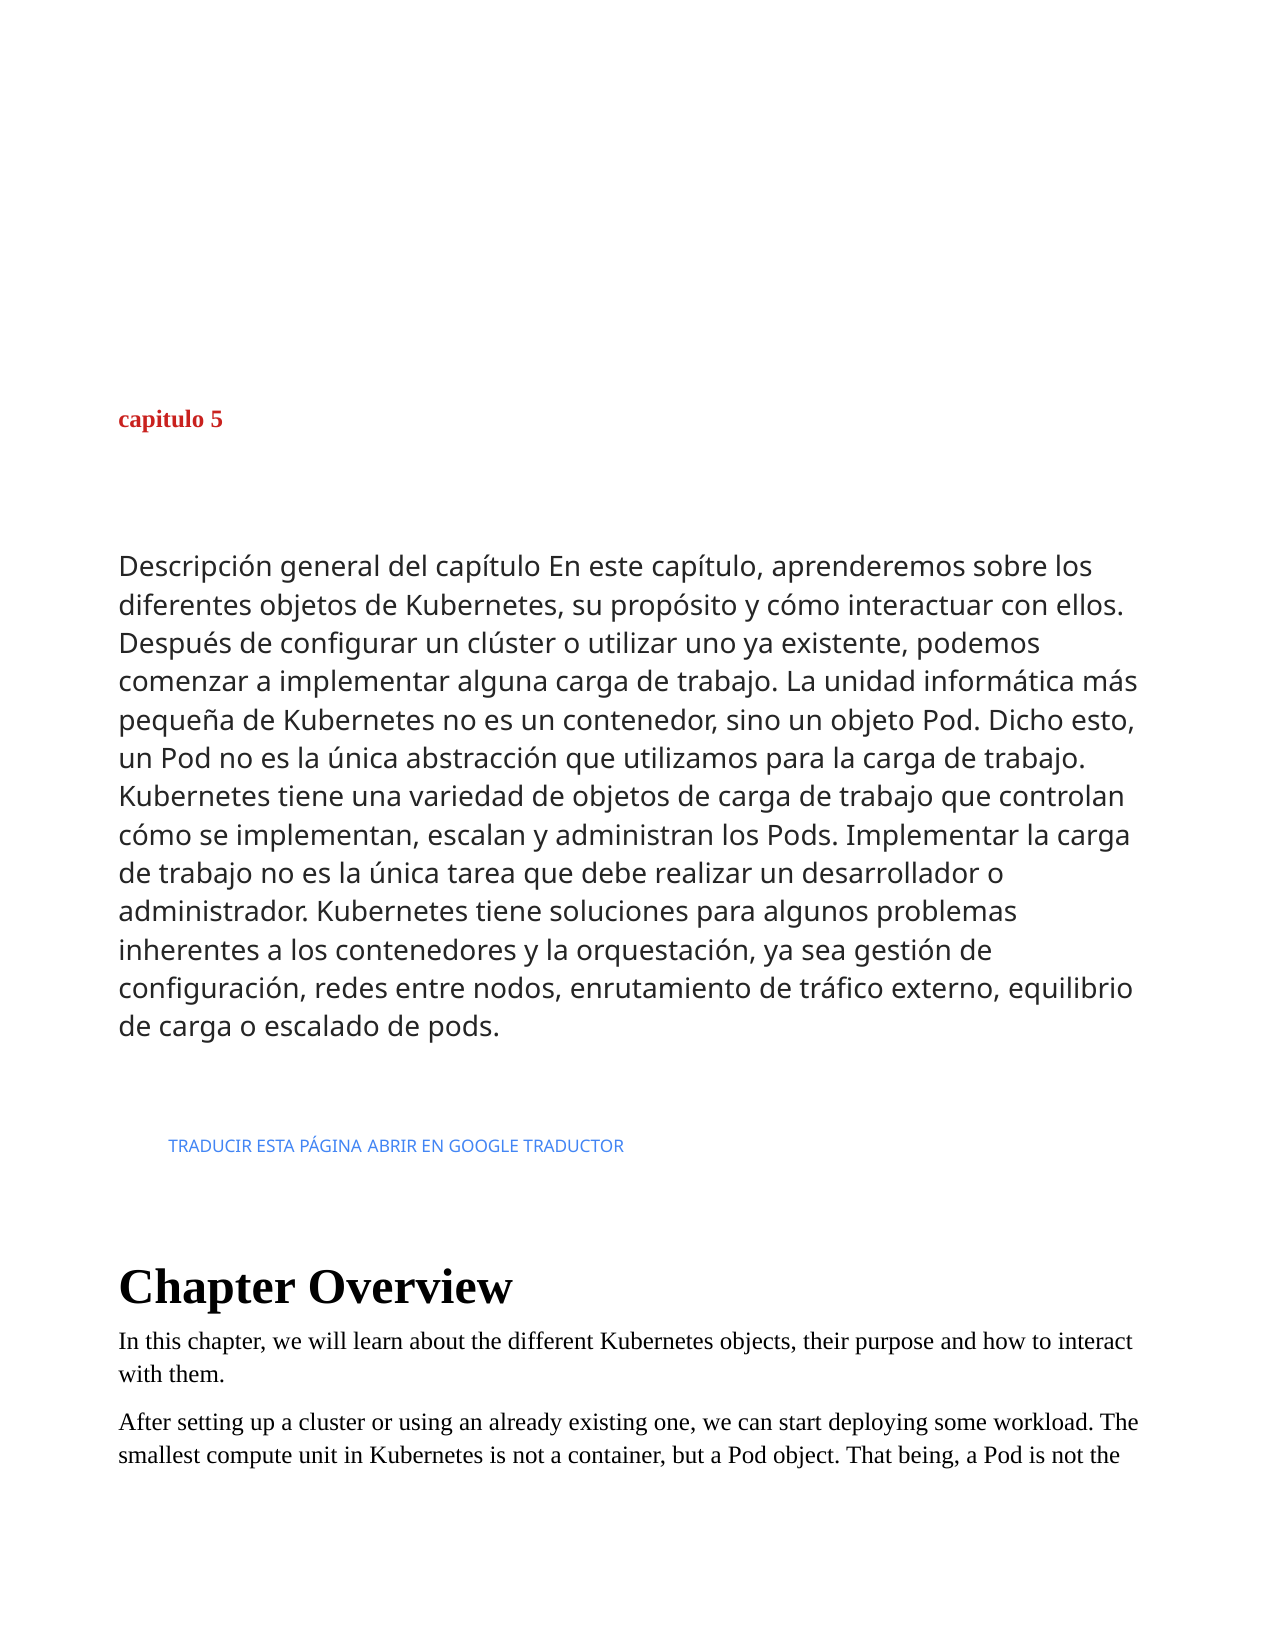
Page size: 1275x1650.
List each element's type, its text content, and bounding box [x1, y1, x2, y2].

text capitulo 5 [118, 404, 1157, 432]
text After setting up a cluster or using an already existing one, we can start deploying some workload. The smallest compute unit in Kubernetes is not a container, but a Pod object. That being, a Pod is not the [118, 1407, 1157, 1469]
text Descripción general del capítulo En este capítulo, aprenderemos sobre los diferentes objetos de Kubernetes, su propósito y cómo interactuar con ellos. Después de configurar un clúster o utilizar uno ya existente, podemos comenzar a implementar alguna carga de trabajo. La unidad informática más pequeña de Kubernetes no es un contenedor, sino un objeto Pod. Dicho esto, un Pod no es la única abstracción que utilizamos para la carga de trabajo. Kubernetes tiene una variedad de objetos de carga de trabajo que controlan cómo se implementan, escalan y administran los Pods. Implementar la carga de trabajo no es la única tarea que debe realizar un desarrollador o administrador. Kubernetes tiene soluciones para algunos problemas inherentes a los contenedores y la orquestación, ya sea gestión de configuración, redes entre nodos, enrutamiento de tráfico externo, equilibrio de carga o escalado de pods. [118, 547, 1157, 1045]
text TRADUCIR ESTA PÁGINA ABRIR EN GOOGLE TRADUCTOR [168, 1129, 1157, 1159]
subtitle Chapter Overview [118, 1256, 1157, 1314]
text In this chapter, we will learn about the different Kubernetes objects, their purpose and how to interact with them. [118, 1326, 1157, 1388]
